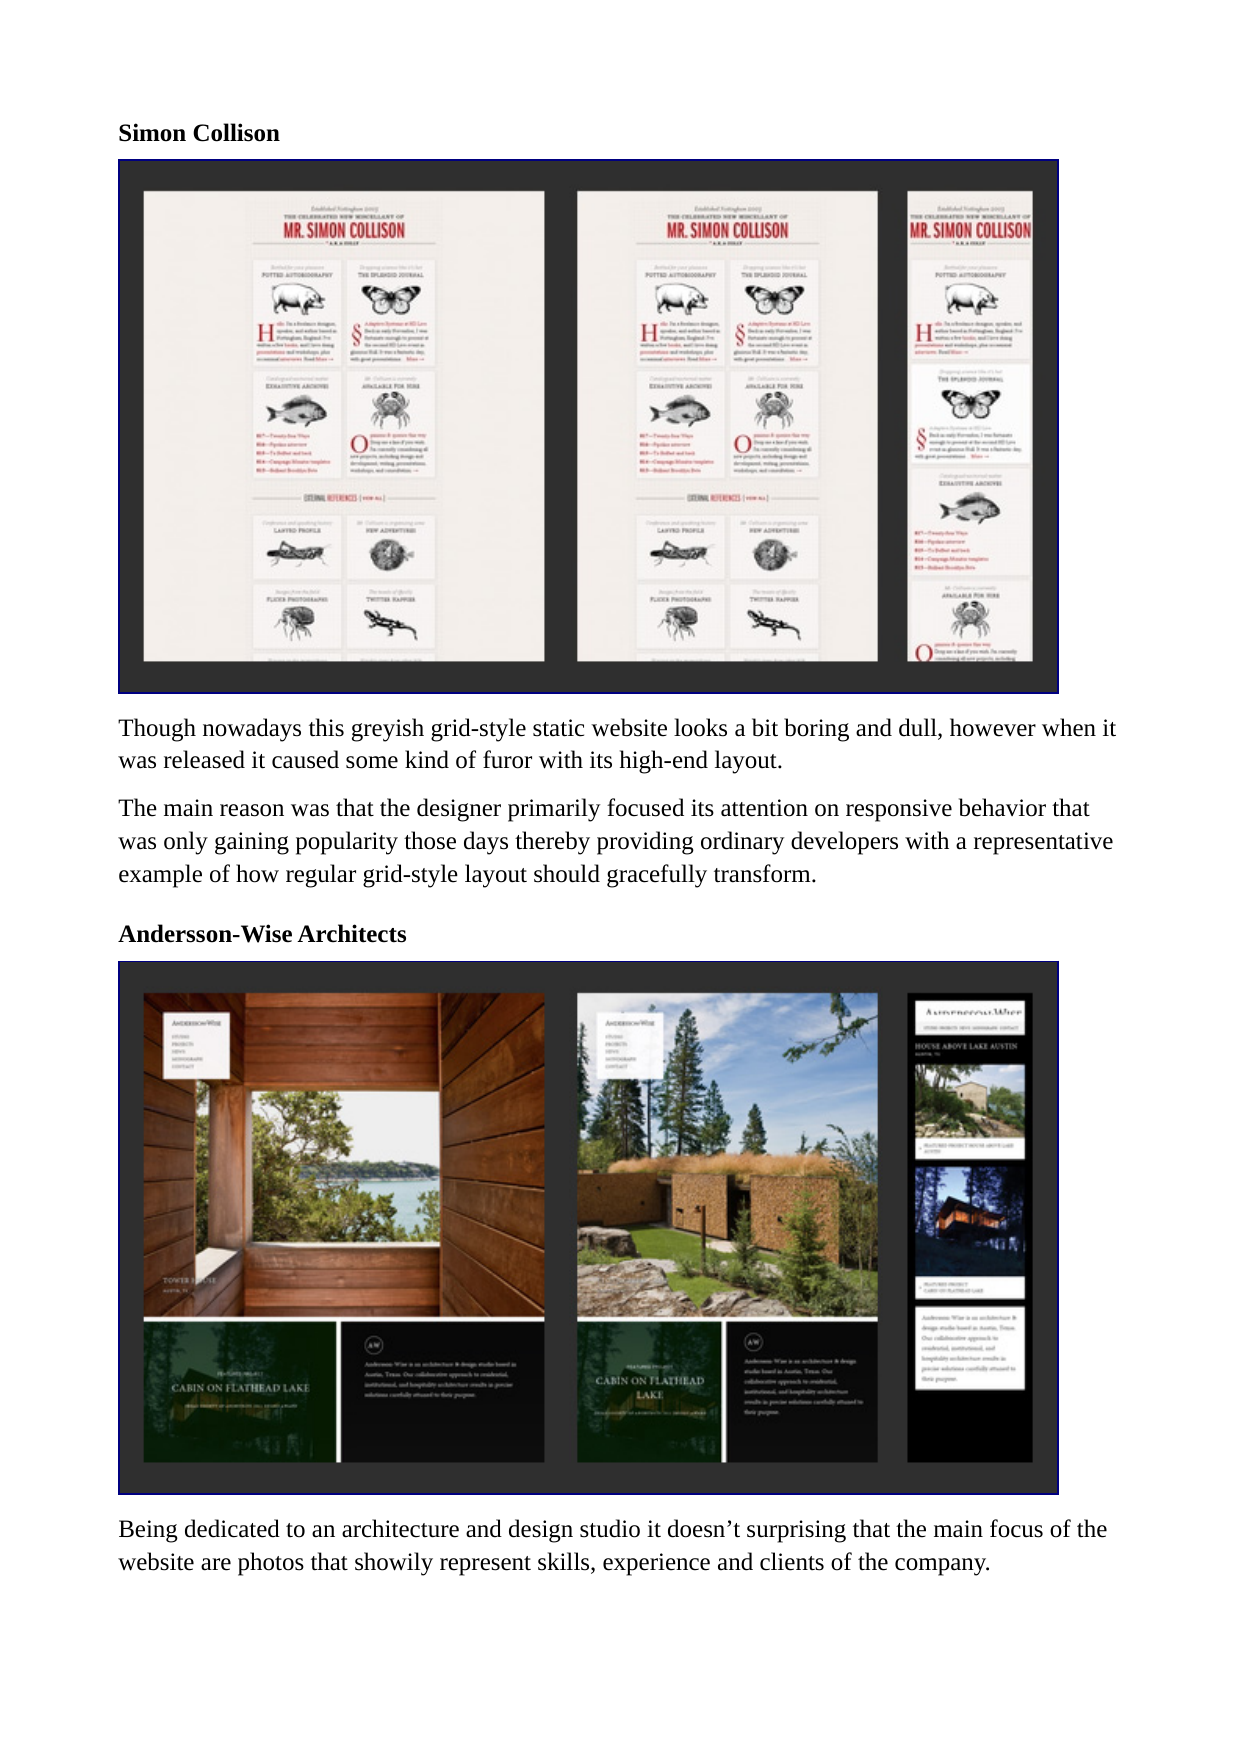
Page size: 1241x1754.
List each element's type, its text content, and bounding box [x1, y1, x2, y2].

subtitle Andersson-Wise Architects [118, 919, 1122, 948]
text Though nowadays this greyish grid-style static website looks a bit boring and dull, however when it was released it caused some kind of furor with its high-end layout. [118, 713, 1122, 774]
picture [120, 962, 1057, 1493]
text The main reason was that the designer primarily focused its attention on responsive behavior that was only gaining popularity those days thereby providing ordinary developers with a representative example of how regular grid-style layout should gracefully transform. [118, 793, 1122, 888]
subtitle Simon Collison [118, 118, 1122, 147]
text Being dedicated to an architecture and design studio it doesn’t surprising that the main focus of the website are photos that showily represent skills, experience and clients of the company. [118, 1514, 1122, 1576]
picture [120, 161, 1057, 692]
